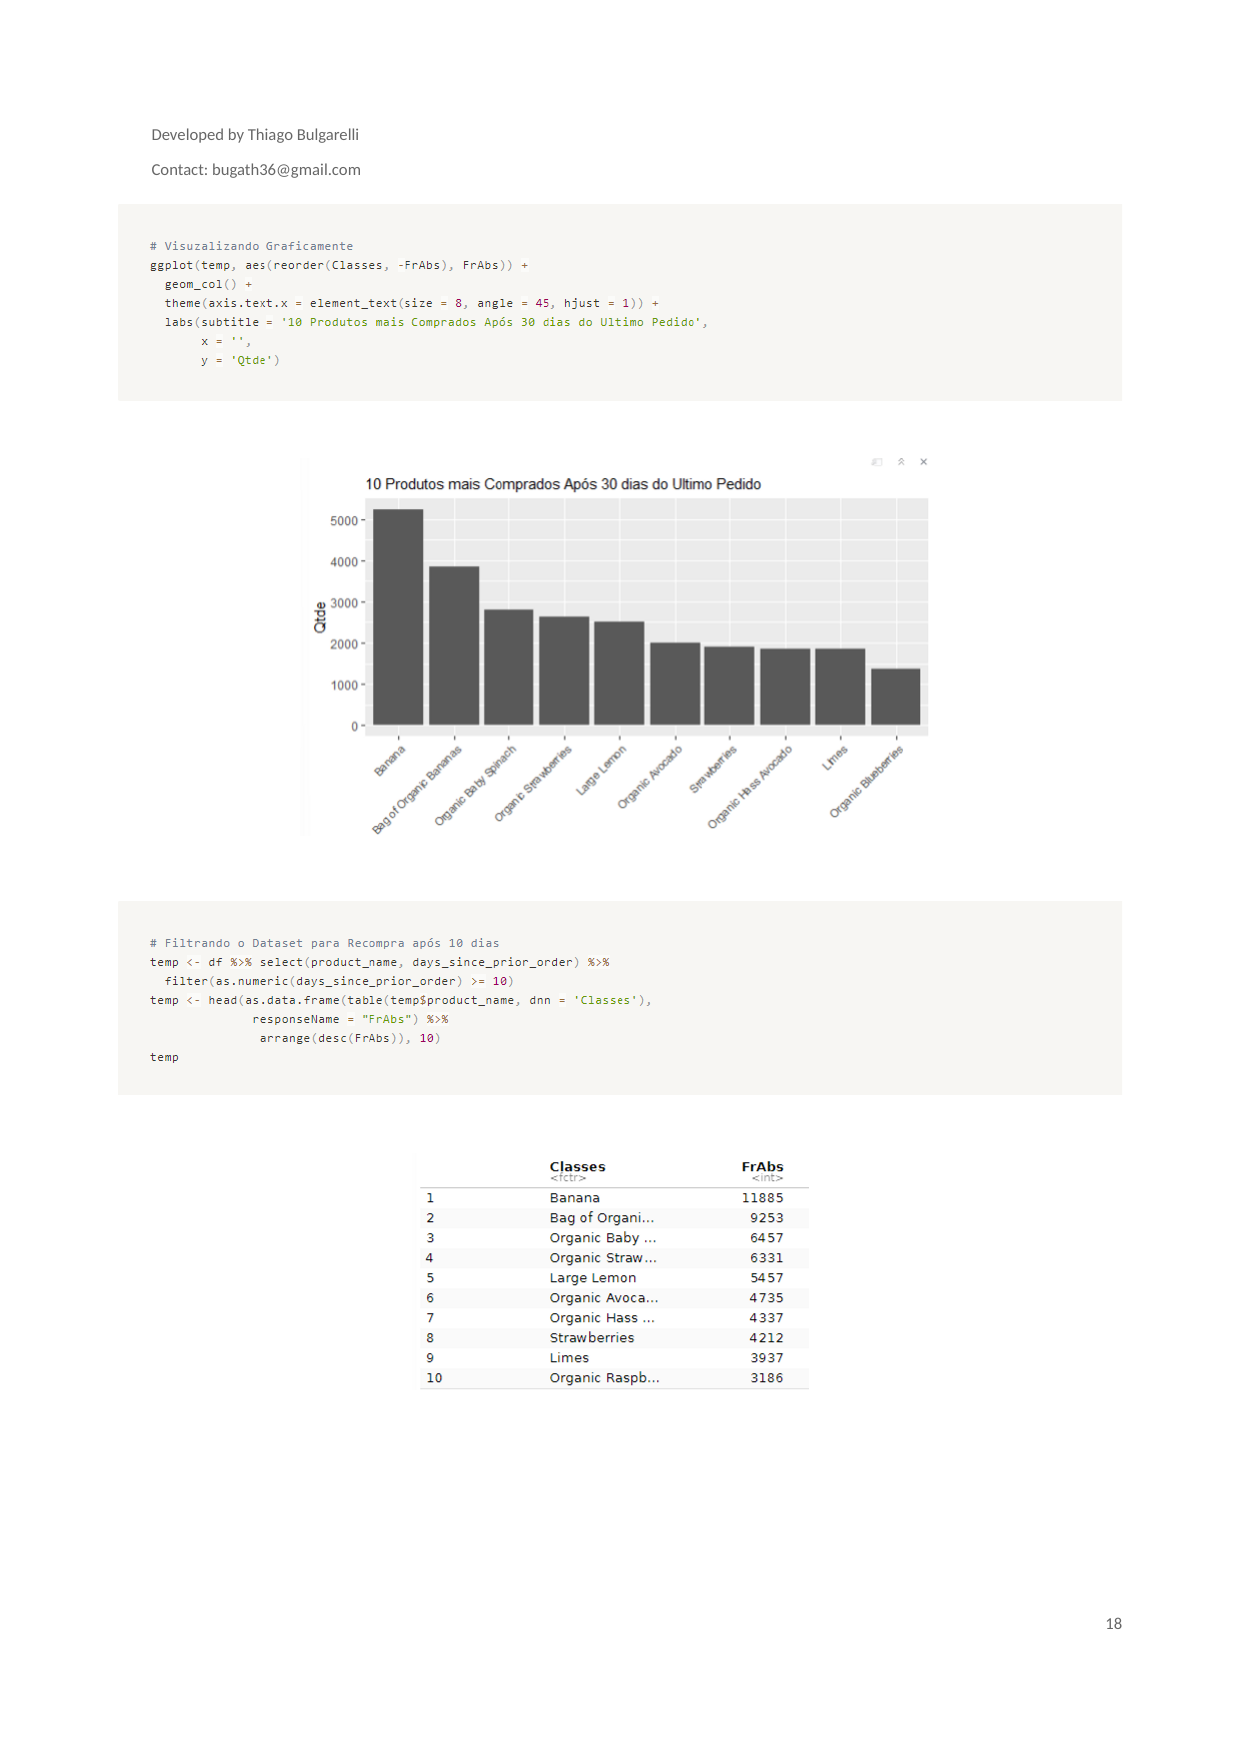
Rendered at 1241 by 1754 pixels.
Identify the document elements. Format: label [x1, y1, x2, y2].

picture [118, 901, 1123, 1095]
picture [300, 454, 940, 836]
picture [118, 204, 1123, 401]
